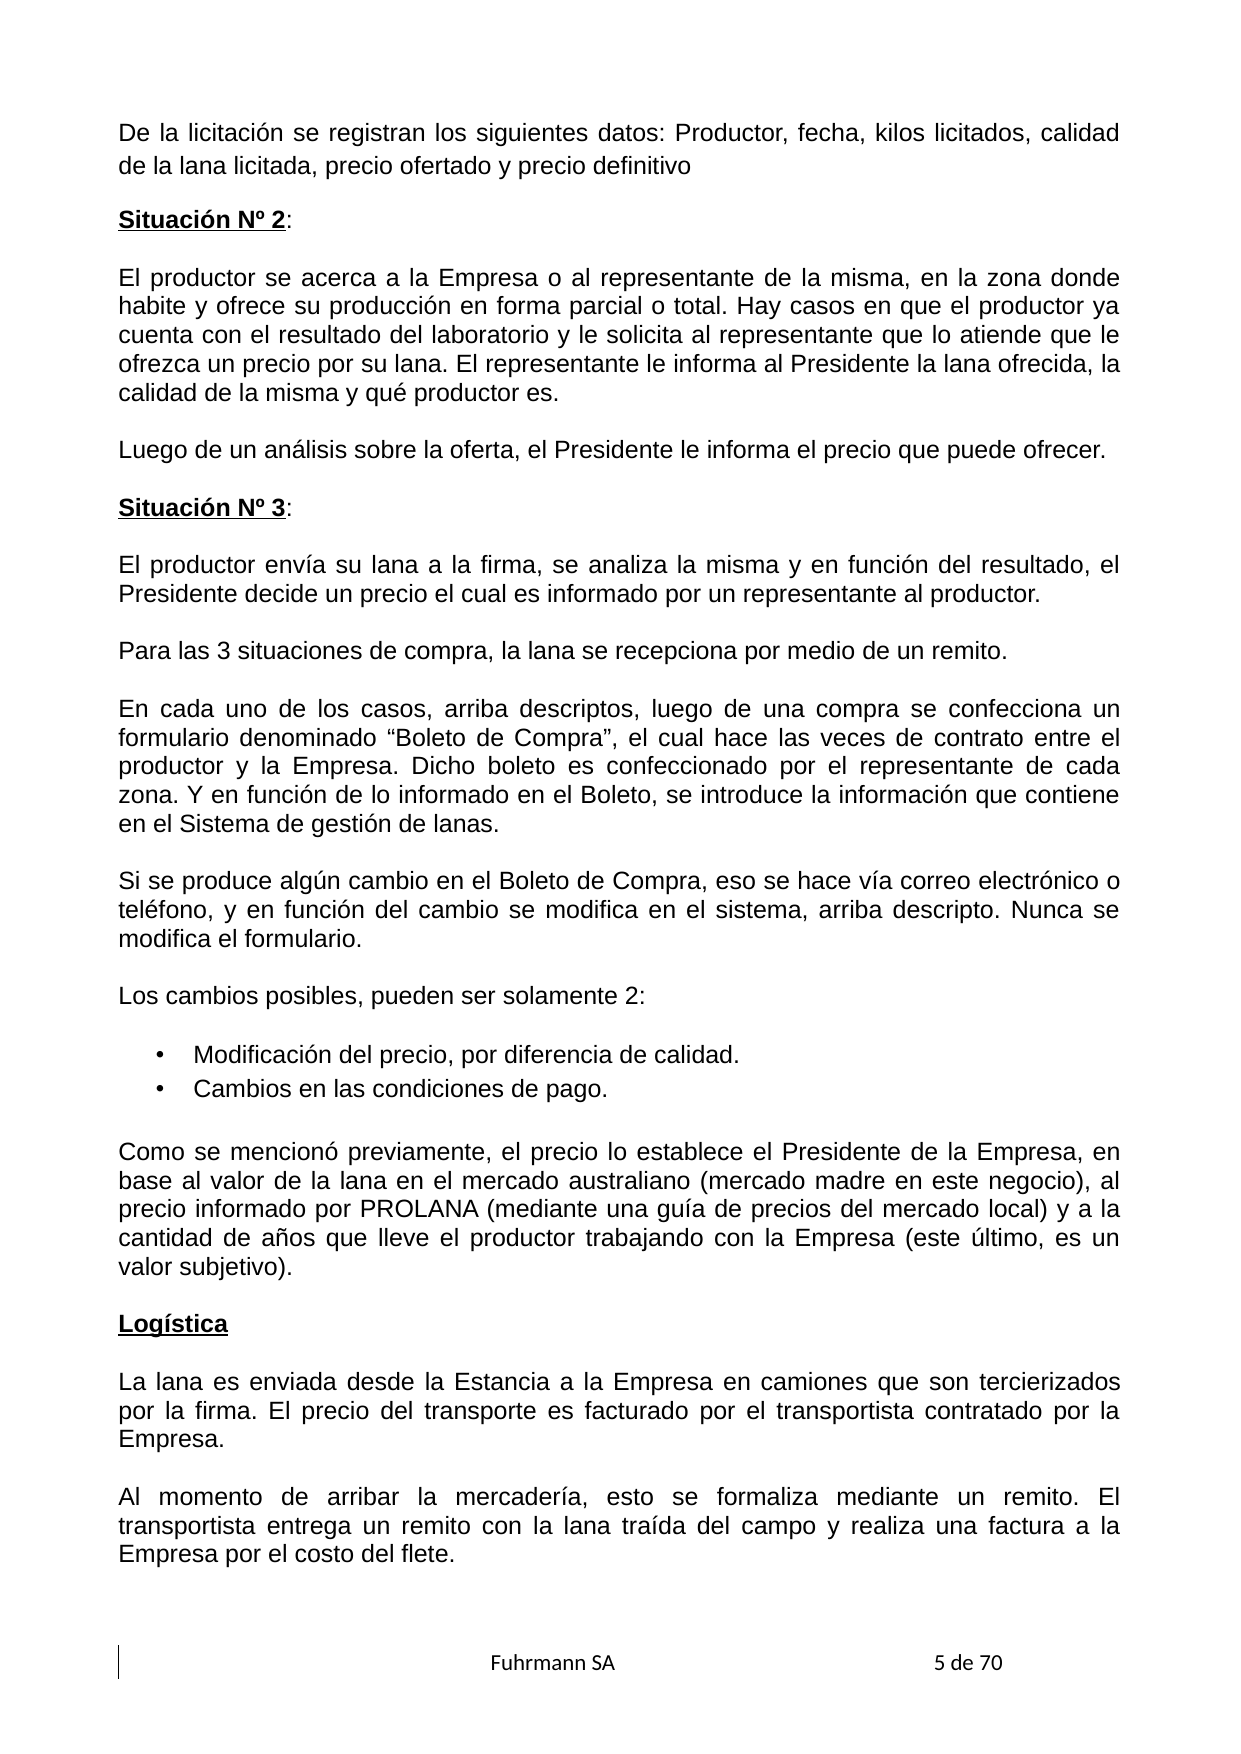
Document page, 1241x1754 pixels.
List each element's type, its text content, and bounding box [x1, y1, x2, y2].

text Los cambios posibles, pueden ser solamente 2: [118, 981, 1122, 1010]
text Al momento de arribar la mercadería, esto se formaliza mediante un remito. El transportista entrega un remito con la lana traída del campo y realiza una factura a la Empresa por el costo del flete. [118, 1482, 1122, 1568]
list Modificación del precio, por diferencia de calidad. [156, 1040, 1122, 1069]
text Como se mencionó previamente, el precio lo establece el Presidente de la Empresa, en base al valor de la lana en el mercado australiano (mercado madre en este negocio), al precio informado por PROLANA (mediante una guía de precios del mercado local) y a la cantidad de años que lleve el productor trabajando con la Empresa (este último, es un valor subjetivo). [118, 1137, 1122, 1281]
text Luego de un análisis sobre la oferta, el Presidente le informa el precio que puede ofrecer. [118, 435, 1122, 464]
text En cada uno de los casos, arriba descriptos, luego de una compra se confecciona un formulario denominado “Boleto de Compra”, el cual hace las veces de contrato entre el productor y la Empresa. Dicho boleto es confeccionado por el representante de cada zona. Y en función de lo informado en el Boleto, se introduce la información que contiene en el Sistema de gestión de lanas. [118, 694, 1122, 837]
text La lana es enviada desde la Estancia a la Empresa en camiones que son tercierizados por la firma. El precio del transporte es facturado por el transportista contratado por la Empresa. [118, 1367, 1122, 1453]
text Para las 3 situaciones de compra, la lana se recepciona por medio de un remito. [118, 636, 1122, 665]
text Situación Nº 3: [118, 492, 1122, 521]
list Cambios en las condiciones de pago. [156, 1074, 1122, 1103]
text Si se produce algún cambio en el Boleto de Compra, eso se hace vía correo electrónico o teléfono, y en función del cambio se modifica en el sistema, arriba descripto. Nunca se modifica el formulario. [118, 866, 1122, 952]
text Logística [118, 1309, 1122, 1338]
text El productor envía su lana a la firma, se analiza la misma y en función del resultado, el Presidente decide un precio el cual es informado por un representante al productor. [118, 550, 1122, 607]
list De la licitación se registran los siguientes datos: Productor, fecha, kilos licitados, calidad de la lana licitada, precio ofertado y precio definitivo [118, 118, 1122, 180]
text El productor se acerca a la Empresa o al representante de la misma, en la zona donde habite y ofrece su producción en forma parcial o total. Hay casos en que el productor ya cuenta con el resultado del laboratorio y le solicita al representante que lo atiende que le ofrezca un precio por su lana. El representante le informa al Presidente la lana ofrecida, la calidad de la misma y qué productor es. [118, 262, 1122, 406]
text Situación Nº 2: [118, 205, 1122, 234]
